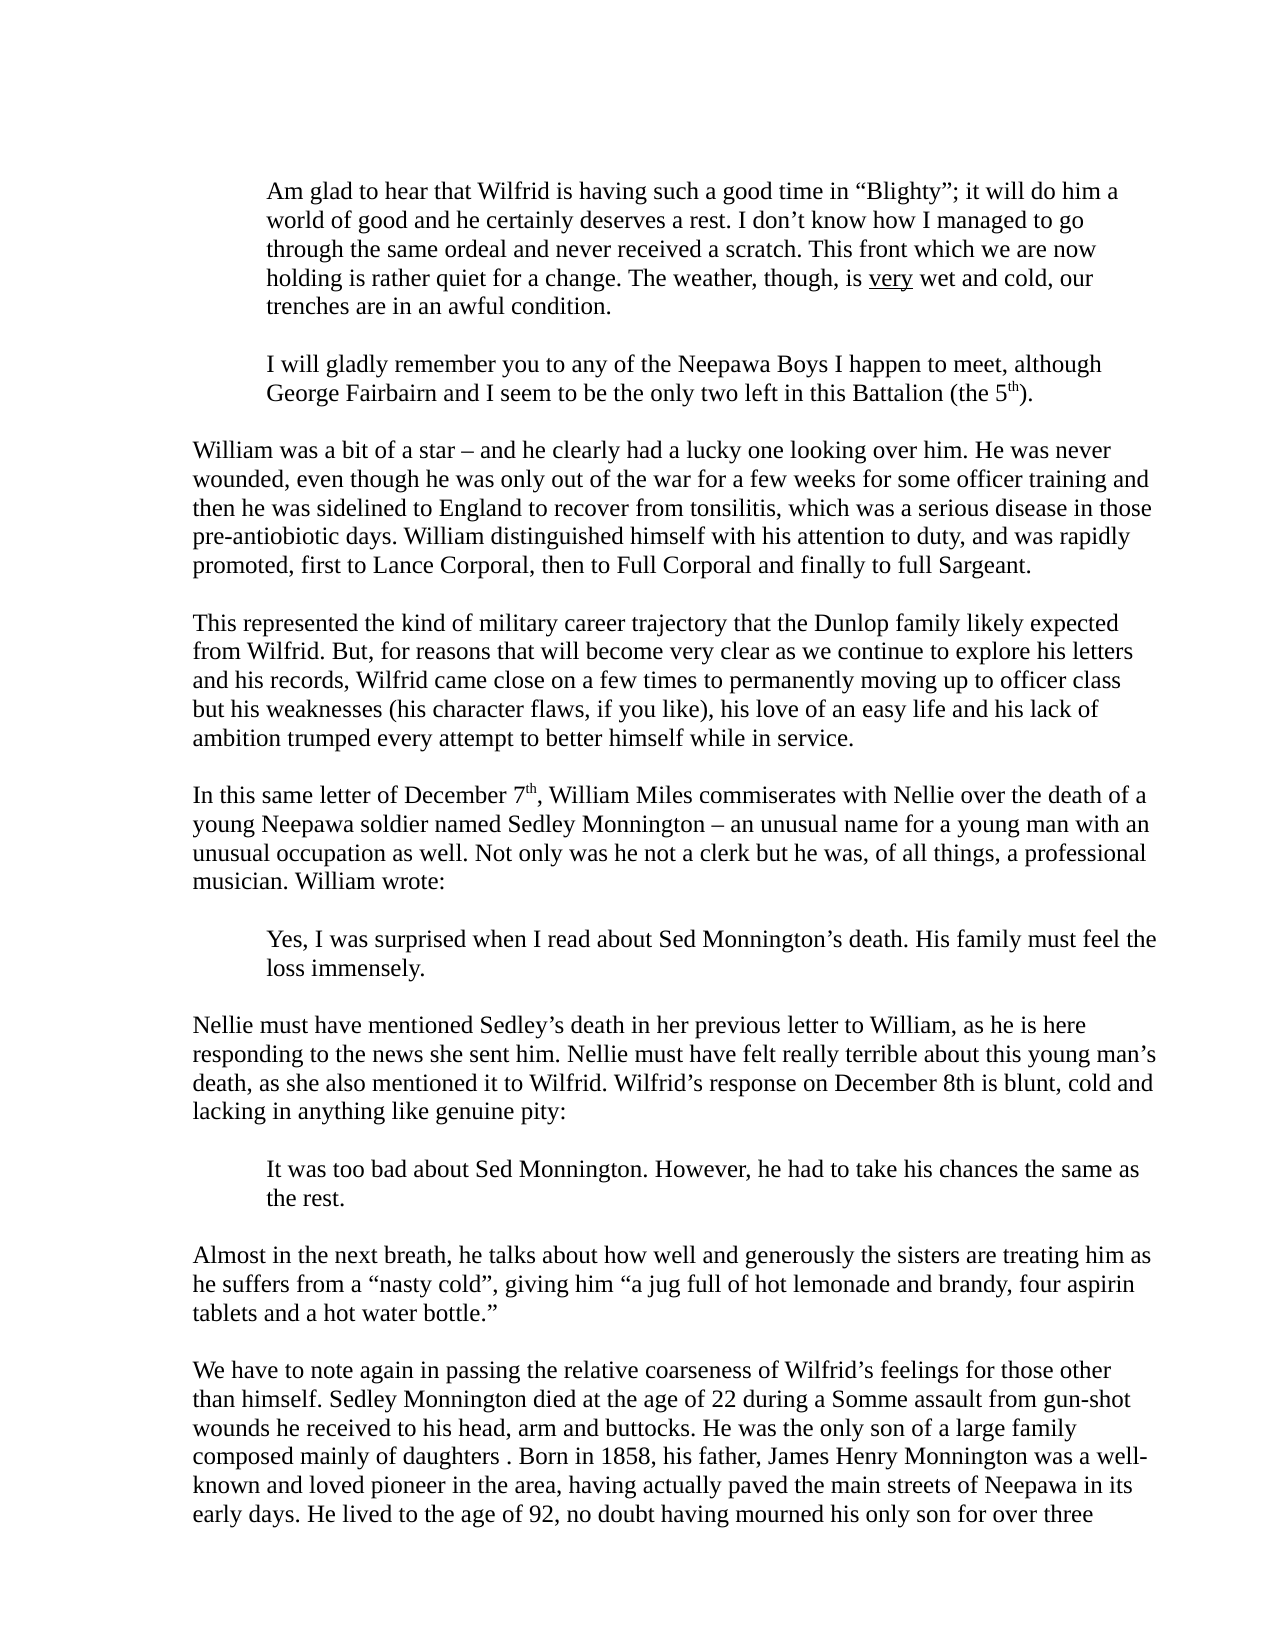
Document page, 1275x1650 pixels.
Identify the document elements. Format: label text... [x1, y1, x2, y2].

text Almost in the next breath, he talks about how well and generously the sisters are treating him as he suffers from a “nasty cold”, giving him “a jug full of hot lemonade and brandy, four aspirin tablets and a hot water bottle.” [192, 1240, 1158, 1326]
text I will gladly remember you to any of the Neepawa Boys I happen to meet, although George Fairbairn and I seem to be the only two left in this Battalion (the 5th). [266, 349, 1158, 406]
text Nellie must have mentioned Sedley’s death in her previous letter to William, as he is here responding to the news she sent him. Nellie must have felt really terrible about this young man’s death, as she also mentioned it to Wilfrid. Wilfrid’s response on December 8th is blunt, cold and lacking in anything like genuine pity: [192, 1010, 1158, 1125]
text Am glad to hear that Wilfrid is having such a good time in “Blighty”; it will do him a world of good and he certainly deserves a rest. I don’t know how I managed to go through the same ordeal and never received a scratch. This front which we are now holding is rather quiet for a change. The weather, though, is very wet and cold, our trenches are in an awful condition. [266, 176, 1158, 320]
text William was a bit of a star – and he clearly had a lucky one looking over him. He was never wounded, even though he was only out of the war for a few weeks for some officer training and then he was sidelined to England to recover from tonsilitis, which was a serious disease in those pre-antiobiotic days. William distinguished himself with his attention to duty, and was rapidly promoted, first to Lance Corporal, then to Full Corporal and finally to full Sargeant. [192, 435, 1158, 579]
text It was too bad about Sed Monnington. However, he had to take his chances the same as the rest. [266, 1154, 1158, 1211]
text In this same letter of December 7th, William Miles commiserates with Nellie over the death of a young Neepawa soldier named Sedley Monnington – an unusual name for a young man with an unusual occupation as well. Not only was he not a clerk but he was, of all things, a professional musician. William wrote: [192, 780, 1158, 895]
text Yes, I was surprised when I read about Sed Monnington’s death. His family must feel the loss immensely. [266, 924, 1158, 981]
text This represented the kind of military career trajectory that the Dunlop family likely expected from Wilfrid. But, for reasons that will become very clear as we continue to explore his letters and his records, Wilfrid came close on a few times to permanently moving up to officer class but his weaknesses (his character flaws, if you like), his love of an easy life and his lack of ambition trumped every attempt to better himself while in service. [192, 608, 1158, 751]
text We have to note again in passing the relative coarseness of Wilfrid’s feelings for those other than himself. Sedley Monnington died at the age of 22 during a Somme assault from gun-shot wounds he received to his head, arm and buttocks. He was the only son of a large family composed mainly of daughters . Born in 1858, his father, James Henry Monnington was a well-known and loved pioneer in the area, having actually paved the main streets of Neepawa in its early days. He lived to the age of 92, no doubt having mourned his only son for over three [192, 1355, 1158, 1528]
